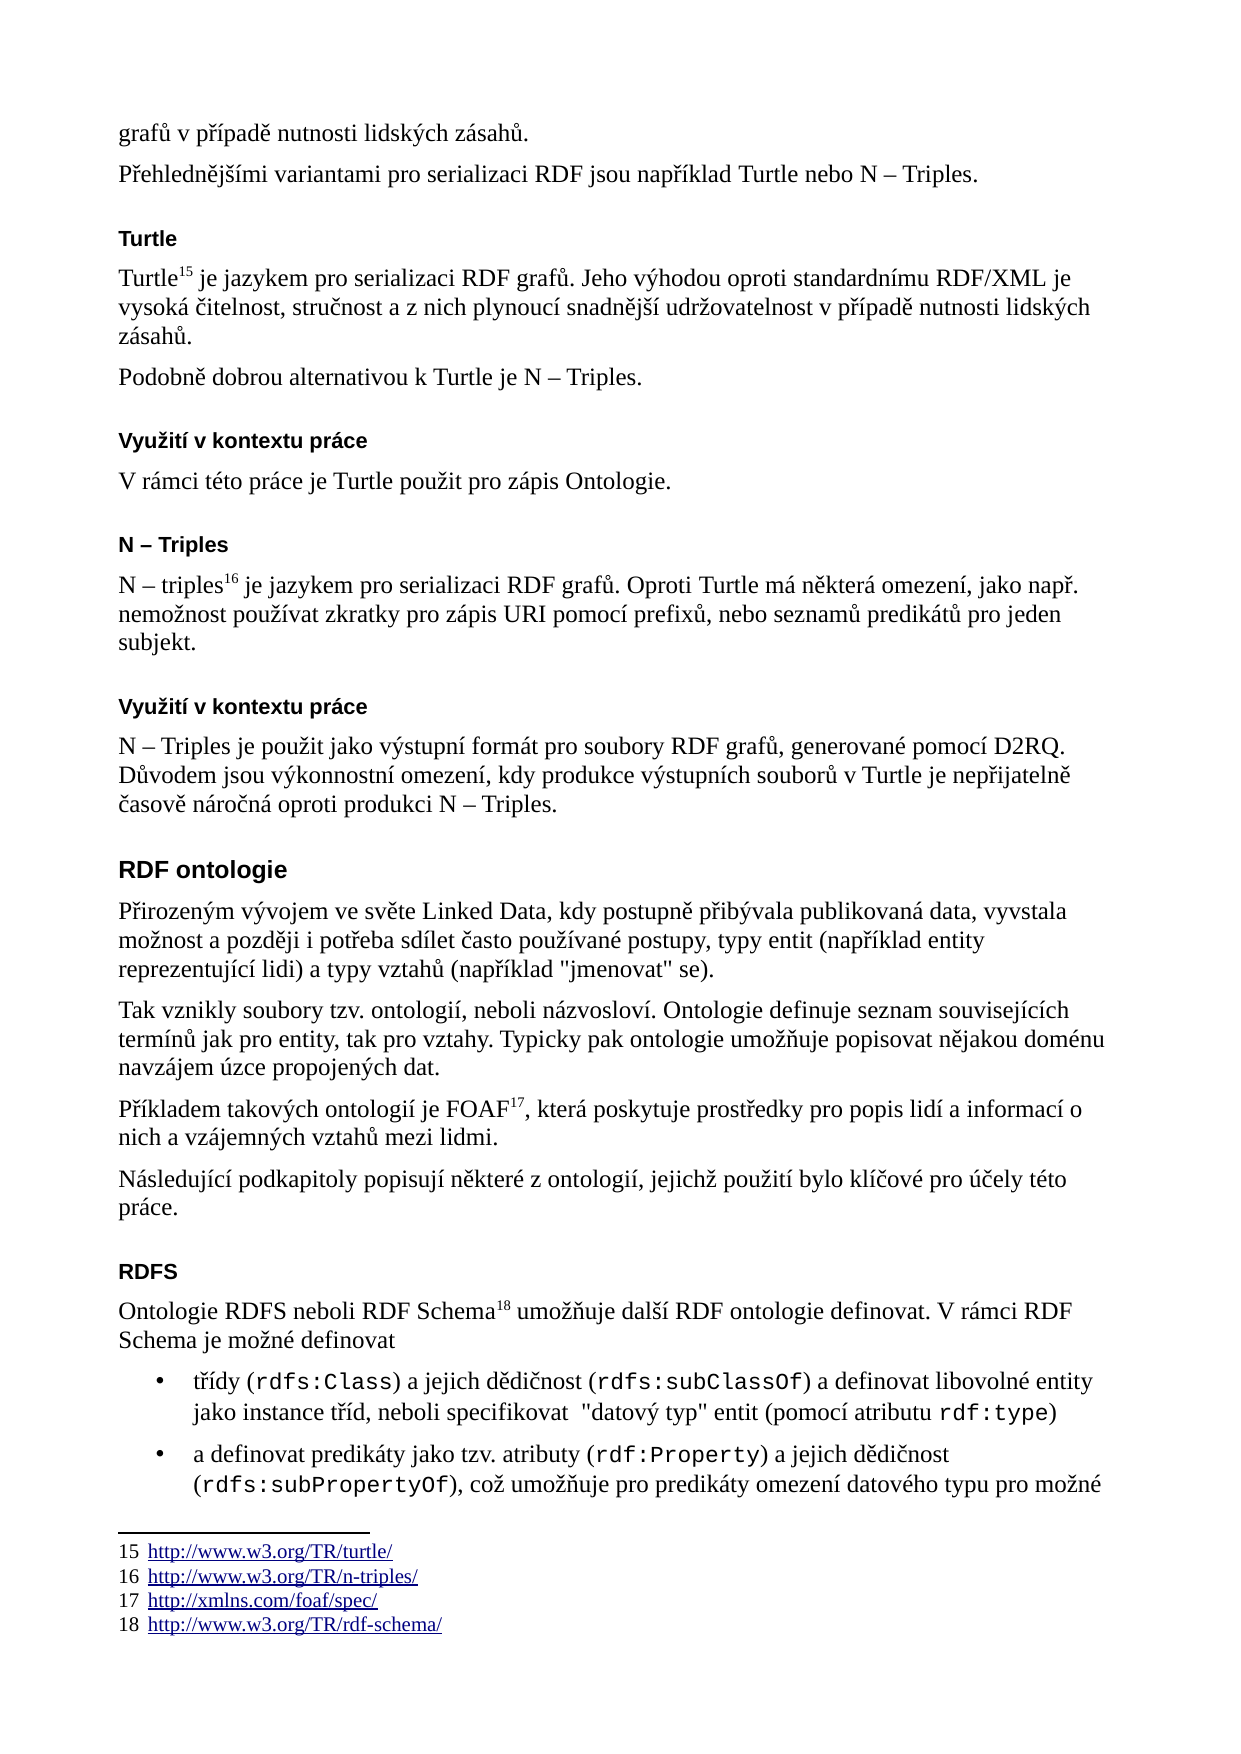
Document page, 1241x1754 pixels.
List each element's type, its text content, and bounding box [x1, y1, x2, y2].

text N – triples je jazykem pro serializaci RDF grafů. Oproti Turtle má některá omezení, jako např. nemožnost používat zkratky pro zápis URI pomocí prefixů, nebo seznamů predikátů pro jeden subjekt. [118, 570, 1122, 656]
subtitle N – Triples [118, 532, 1122, 557]
text Tak vznikly soubory tzv. ontologií, neboli názvosloví. Ontologie definuje seznam souvisejících termínů jak pro entity, tak pro vztahy. Typicky pak ontologie umožňuje popisovat nějakou doménu navzájem úzce propojených dat. [118, 995, 1122, 1081]
list a definovat predikáty jako tzv. atributy (rdf:Property) a jejich dědičnost (rdfs:subPropertyOf), což umožňuje pro predikáty omezení datového typu pro možné [156, 1439, 1122, 1500]
text Příkladem takových ontologií je FOAF, která poskytuje prostředky pro popis lidí a informací o nich a vzájemných vztahů mezi lidmi. [118, 1094, 1122, 1151]
subtitle Využití v kontextu práce [118, 694, 1122, 719]
text Přehlednějšími variantami pro serializaci RDF jsou například Turtle nebo N – Triples. [118, 159, 1122, 188]
text N – Triples je použit jako výstupní formát pro soubory RDF grafů, generované pomocí D2RQ. Důvodem jsou výkonnostní omezení, kdy produkce výstupních souborů v Turtle je nepřijatelně časově náročná oproti produkci N – Triples. [118, 731, 1122, 818]
subtitle RDFS [118, 1259, 1122, 1284]
text Ontologie RDFS neboli RDF Schema umožňuje další RDF ontologie definovat. V rámci RDF Schema je možné definovat [118, 1296, 1122, 1354]
text http://www.w3.org/TR/turtle/ [118, 1539, 1122, 1563]
text V rámci této práce je Turtle použit pro zápis Ontologie. [118, 466, 1122, 495]
subtitle RDF ontologie [118, 855, 1122, 884]
text grafů v případě nutnosti lidských zásahů. [118, 118, 1122, 147]
text http://www.w3.org/TR/rdf-schema/ [118, 1612, 1122, 1636]
text http://www.w3.org/TR/n-triples/ [118, 1563, 1122, 1588]
text Turtle je jazykem pro serializaci RDF grafů. Jeho výhodou oproti standardnímu RDF/XML je vysoká čitelnost, stručnost a z nich plynoucí snadnější udržovatelnost v případě nutnosti lidských zásahů. [118, 263, 1122, 349]
text Přirozeným vývojem ve světe Linked Data, kdy postupně přibývala publikovaná data, vyvstala možnost a později i potřeba sdílet často používané postupy, typy entit (například entity reprezentující lidi) a typy vztahů (například "jmenovat" se). [118, 896, 1122, 982]
text Podobně dobrou alternativou k Turtle je N – Triples. [118, 362, 1122, 391]
list třídy (rdfs:Class) a jejich dědičnost (rdfs:subClassOf) a definovat libovolné entity jako instance tříd, neboli specifikovat "datový typ" entit (pomocí atributu rdf:type) [156, 1366, 1122, 1427]
subtitle Využití v kontextu práce [118, 428, 1122, 453]
subtitle Turtle [118, 226, 1122, 251]
text Následující podkapitoly popisují některé z ontologií, jejichž použití bylo klíčové pro účely této práce. [118, 1164, 1122, 1221]
text http://xmlns.com/foaf/spec/ [118, 1588, 1122, 1612]
